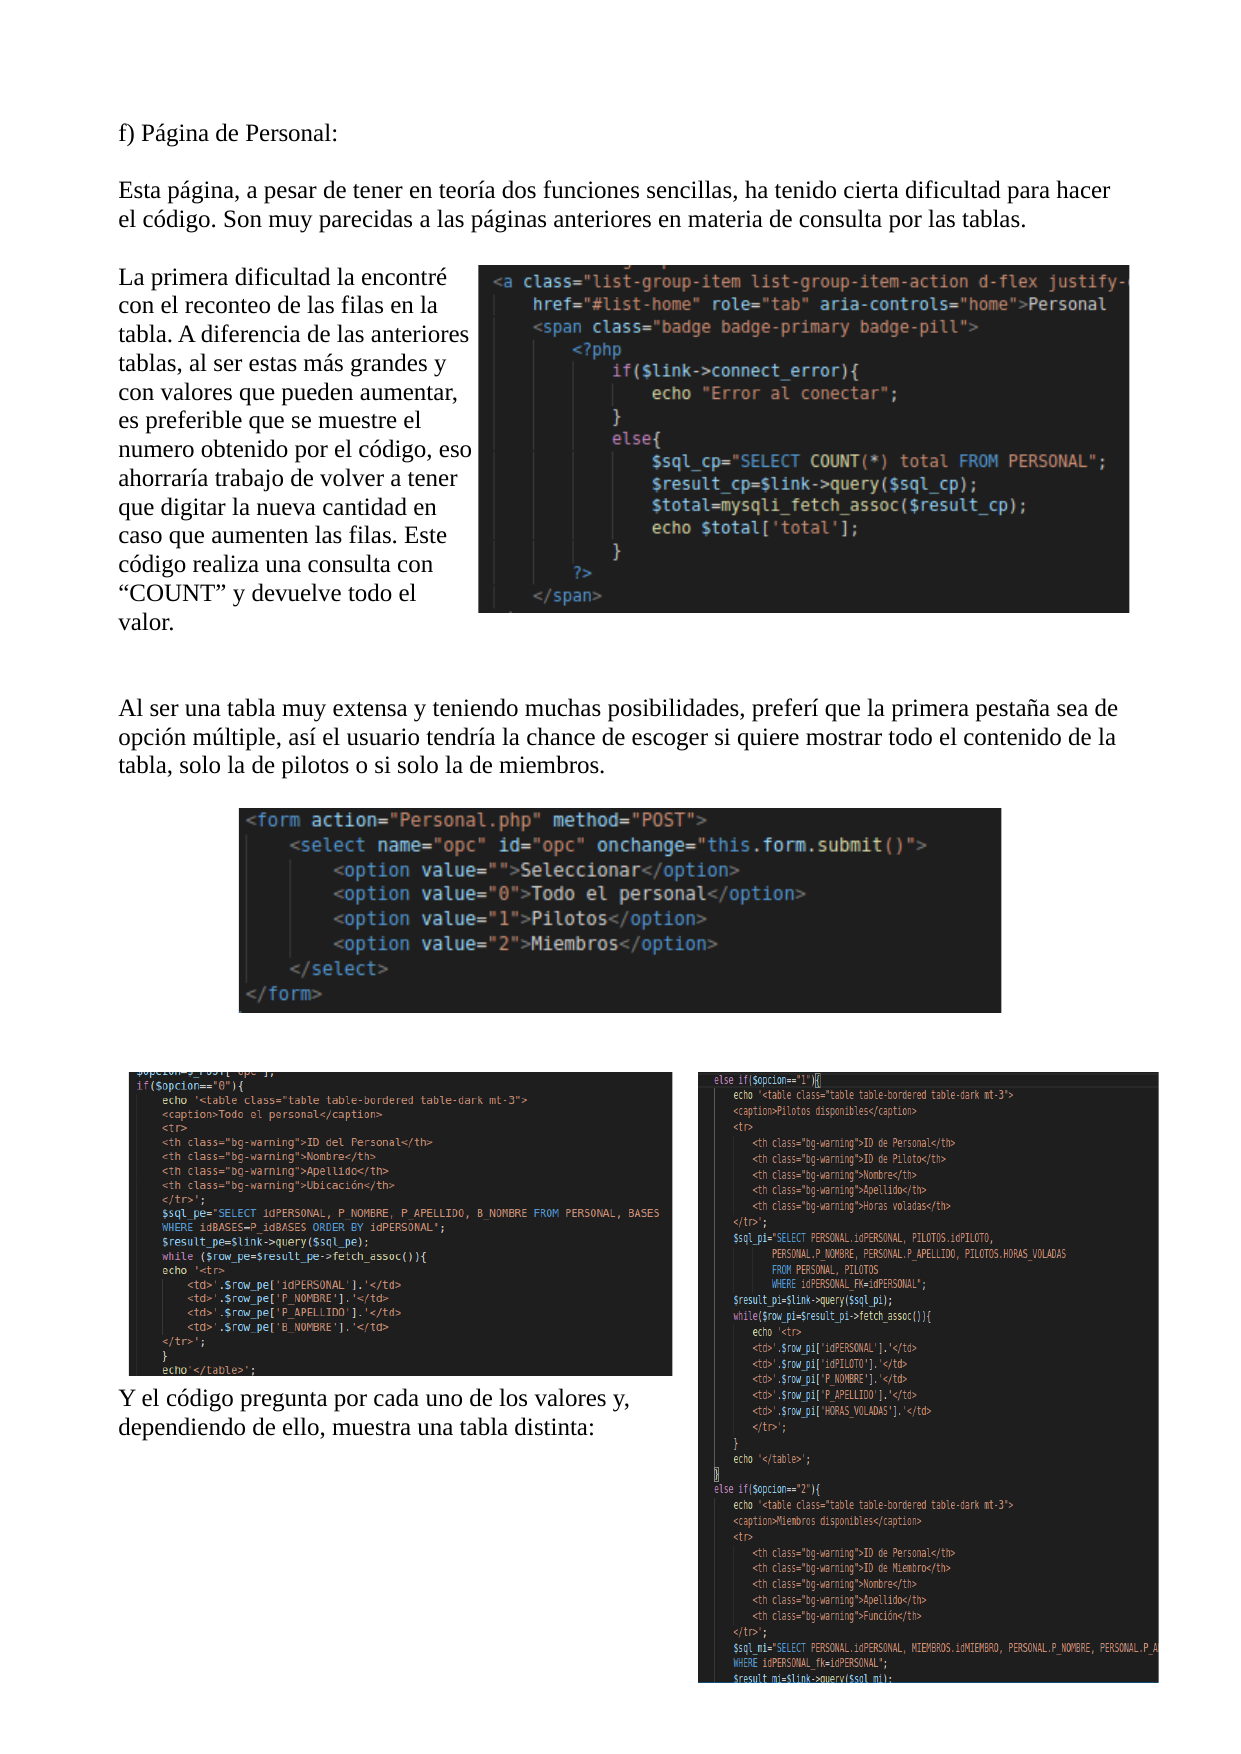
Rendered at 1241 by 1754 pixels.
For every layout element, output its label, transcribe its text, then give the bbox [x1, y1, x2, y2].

picture [238, 808, 1002, 1013]
picture [698, 1072, 1159, 1683]
text Y el código pregunta por cada uno de los valores y, dependiendo de ello, muestra una tabla distinta: [118, 1383, 698, 1441]
text La primera dificultad la encontré con el reconteo de las filas en la tabla. A diferencia de las anteriores tablas, al ser estas más grandes y con valores que pueden aumentar, es preferible que se muestre el numero obtenido por el código, eso ahorraría trabajo de volver a tener que digitar la nueva cantidad en caso que aumenten las filas. Este código realiza una consulta con “COUNT” y devuelve todo el valor. [118, 262, 1122, 636]
picture [128, 1072, 673, 1376]
text Esta página, a pesar de tener en teoría dos funciones sencillas, ha tenido cierta dificultad para hacer el código. Son muy parecidas a las páginas anteriores en materia de consulta por las tablas. [118, 176, 1122, 233]
text Al ser una tabla muy extensa y teniendo muchas posibilidades, preferí que la primera pestaña sea de opción múltiple, así el usuario tendría la chance de escoger si quiere mostrar todo el contenido de la tabla, solo la de pilotos o si solo la de miembros. [118, 693, 1122, 779]
text f) Página de Personal: [118, 118, 1122, 147]
picture [478, 265, 1130, 613]
